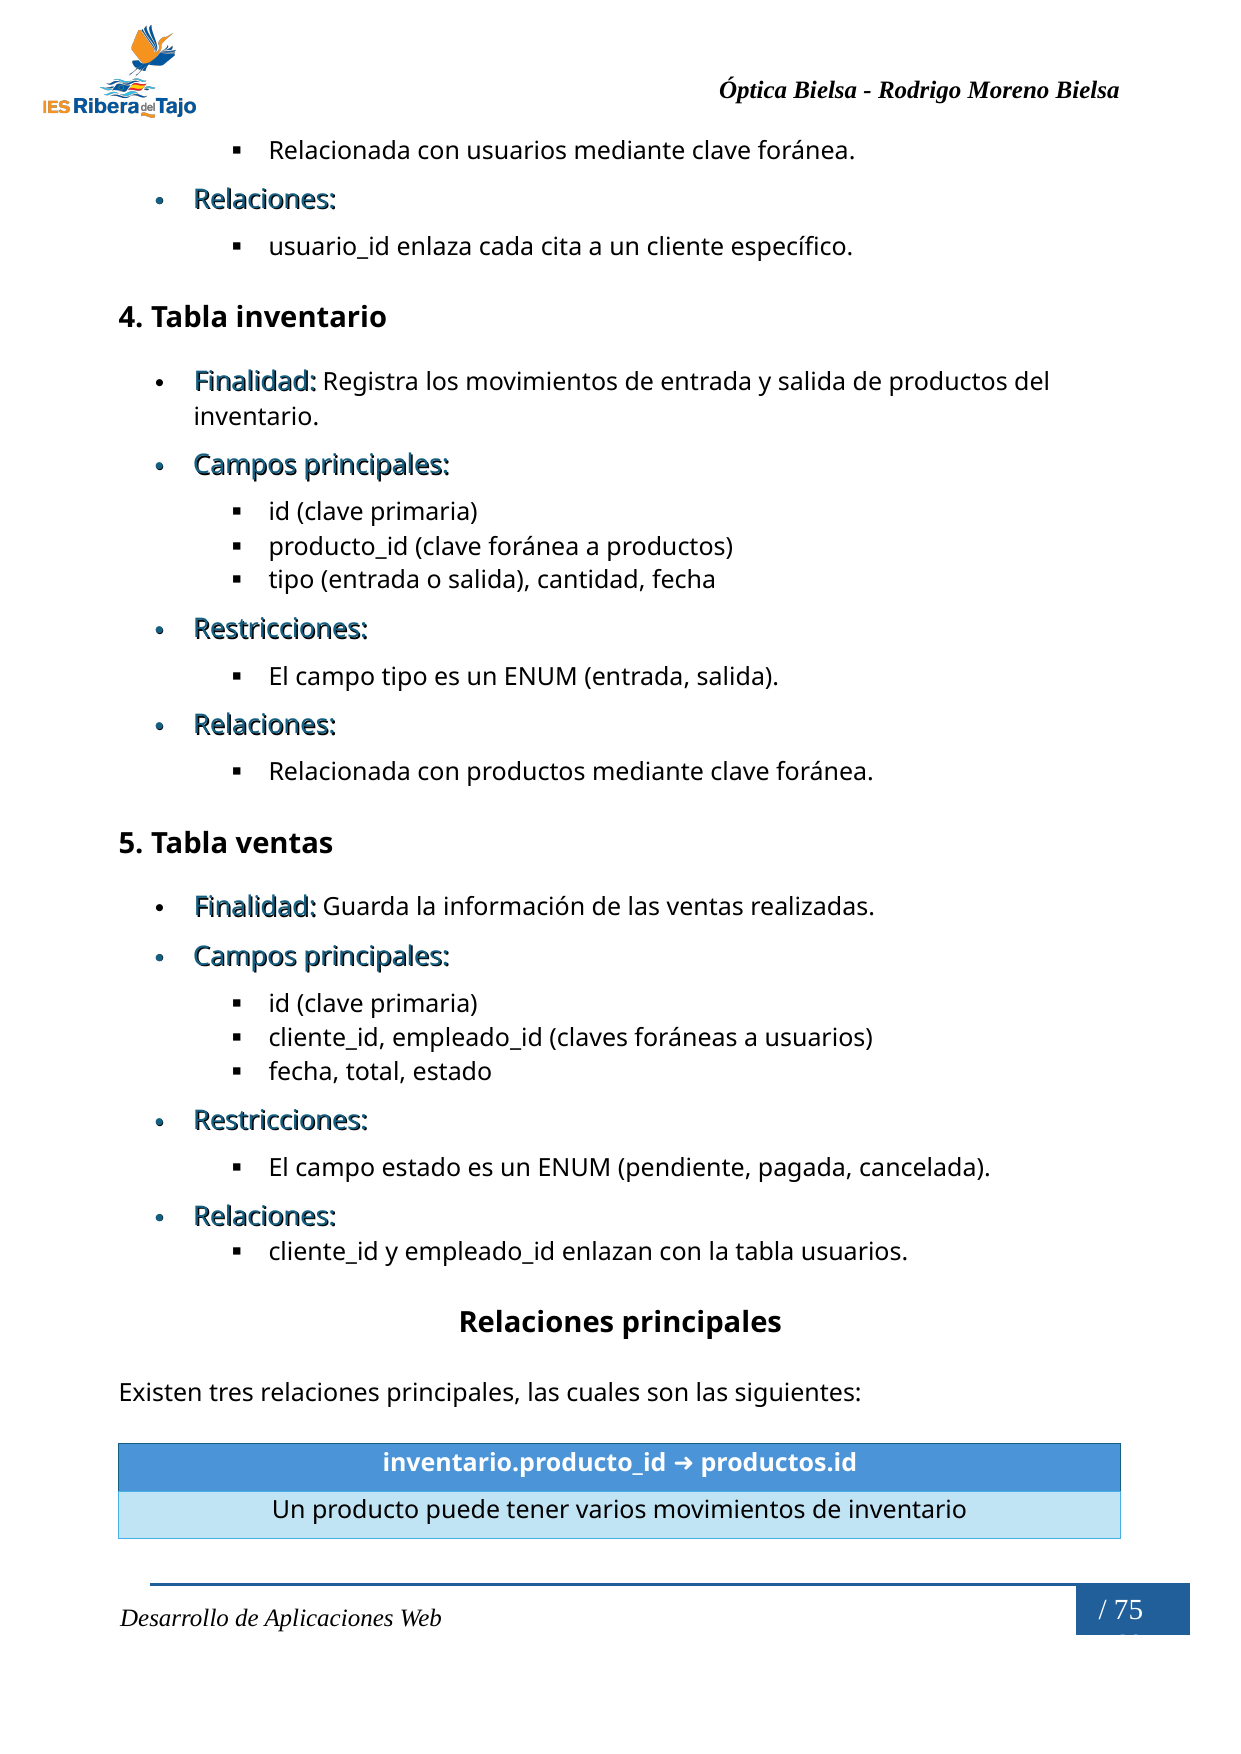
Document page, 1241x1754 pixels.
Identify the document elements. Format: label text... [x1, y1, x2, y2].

text Existen tres relaciones principales, las cuales son las siguientes: [118, 1375, 1122, 1409]
table_header inventario.producto_id ➜ productos.id [119, 1444, 1120, 1491]
list fecha, total, estado [231, 1054, 1122, 1088]
text 4. Tabla inventario [118, 297, 1122, 336]
text 5. Tabla ventas [118, 822, 1122, 862]
list usuario_id enlaza cada cita a un cliente específico. [231, 228, 1122, 262]
list id (clave primaria) [231, 986, 1122, 1020]
list cliente_id y empleado_id enlazan con la tabla usuarios. [231, 1233, 1122, 1267]
list Relacionada con productos mediante clave foránea. [231, 754, 1122, 788]
list Campos principales: [156, 445, 1122, 482]
list Campos principales: [156, 936, 1122, 973]
list cliente_id, empleado_id (claves foráneas a usuarios) [231, 1020, 1122, 1054]
list id (clave primaria) [231, 494, 1122, 528]
list Finalidad: Registra los movimientos de entrada y salida de productos del inventario. [156, 361, 1122, 432]
table_cell Un producto puede tener varios movimientos de inventario [119, 1492, 1120, 1538]
list Finalidad: Guarda la información de las ventas realizadas. [156, 887, 1122, 924]
list producto_id (clave foránea a productos) [231, 528, 1122, 562]
list El campo estado es un ENUM (pendiente, pagada, cancelada). [231, 1150, 1122, 1184]
list Restricciones: [156, 1100, 1122, 1137]
list Relacionada con usuarios mediante clave foránea. [231, 132, 1122, 167]
list Restricciones: [156, 609, 1122, 646]
text Relaciones principales [118, 1301, 1122, 1341]
list Relaciones: [156, 1196, 1122, 1233]
list El campo tipo es un ENUM (entrada, salida). [231, 658, 1122, 692]
list Relaciones: [156, 705, 1122, 742]
list Relaciones: [156, 179, 1122, 216]
list tipo (entrada o salida), cantidad, fecha [231, 562, 1122, 596]
